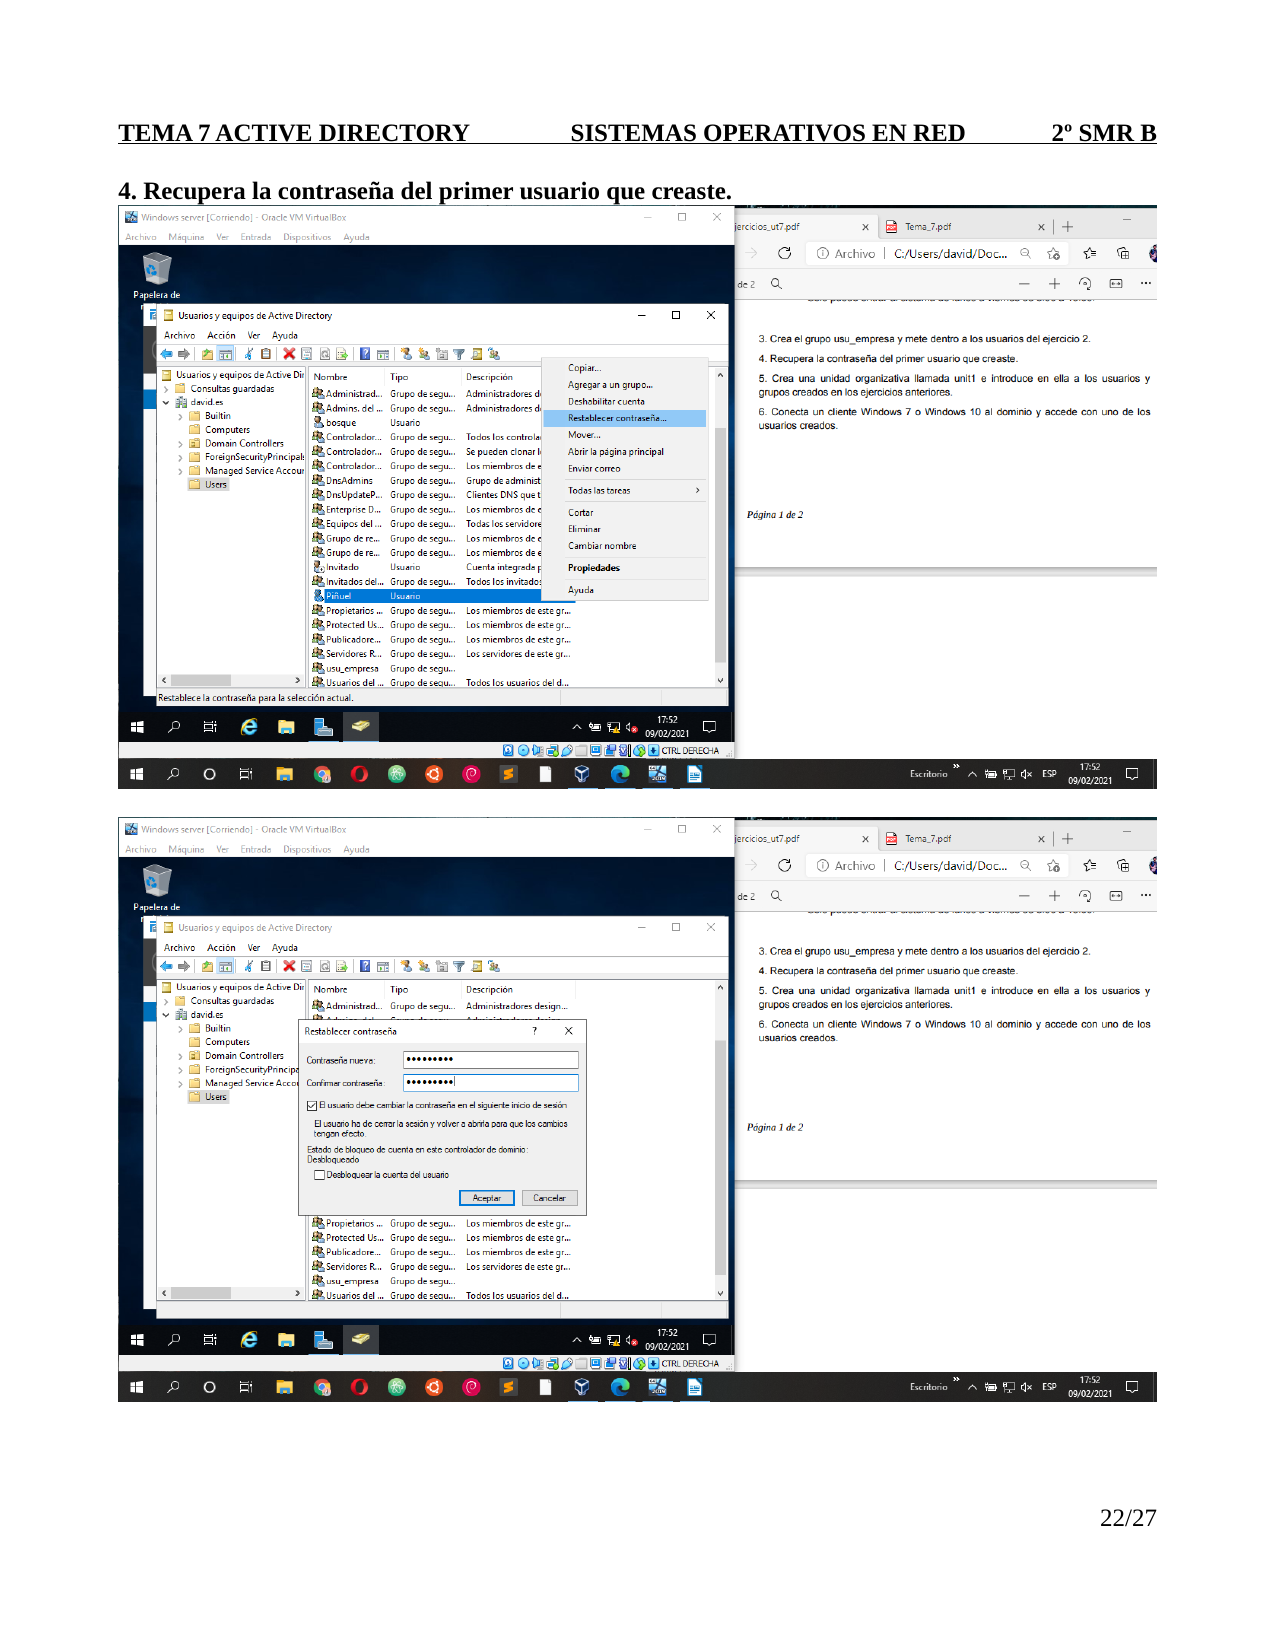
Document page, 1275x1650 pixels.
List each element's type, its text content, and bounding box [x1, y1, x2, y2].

text 4. Recupera la contraseña del primer usuario que creaste. [118, 176, 1157, 205]
picture [118, 205, 1157, 789]
picture [118, 817, 1157, 1402]
